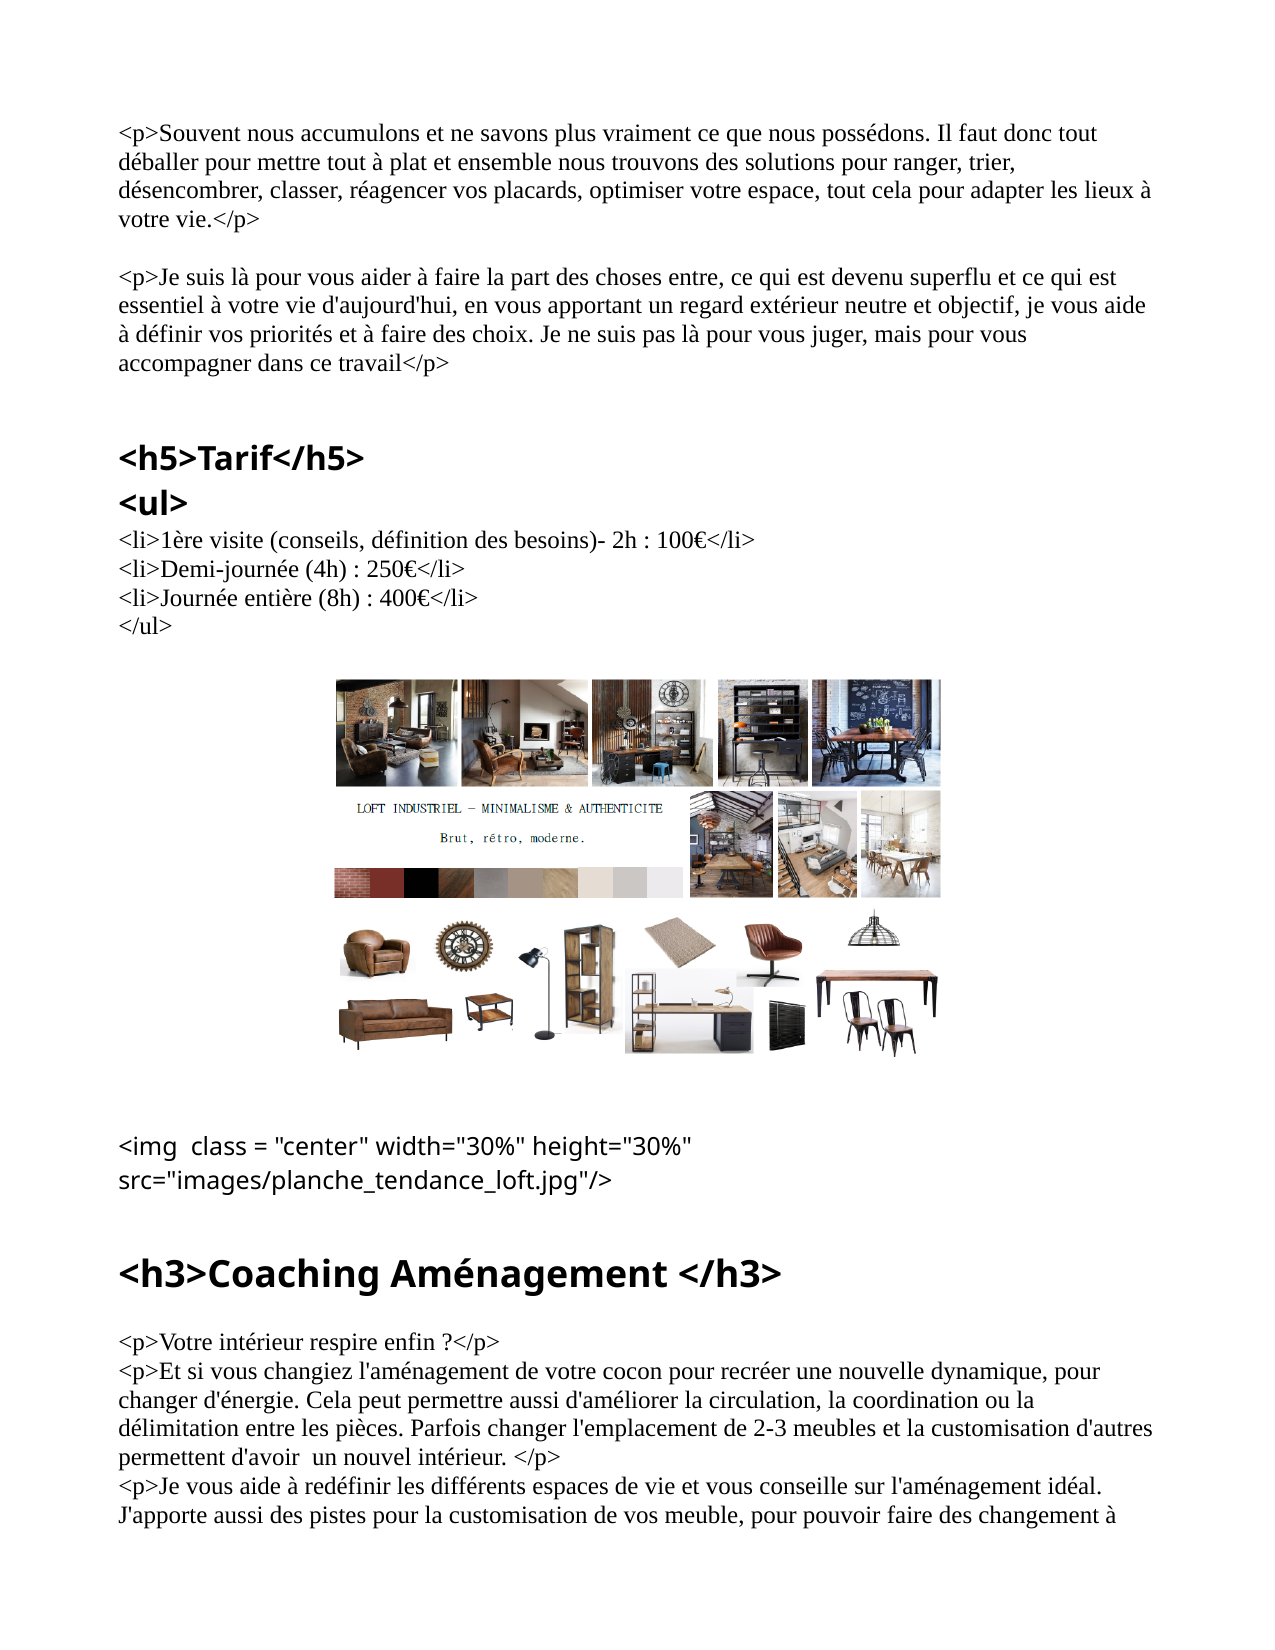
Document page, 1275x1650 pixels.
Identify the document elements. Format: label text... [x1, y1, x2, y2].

text <li>Demi-journée (4h) : 250€</li> [118, 554, 1157, 583]
text <li>Journée entière (8h) : 400€</li> [118, 583, 1157, 611]
picture [323, 668, 952, 1057]
text <h5>Tarif</h5> [118, 434, 1157, 480]
text <p>Votre intérieur respire enfin ?</p> <p>Et si vous changiez l'aménagement de votre cocon pour recréer une nouvelle dynamique, pour changer d'énergie. Cela peut permettre aussi d'améliorer la circulation, la coordination ou la délimitation entre les pièces. Parfois changer l'emplacement de 2-3 meubles et la customisation d'autres permettent d'avoir un nouvel intérieur. </p> <p>Je vous aide à redéfinir les différents espaces de vie et vous conseille sur l'aménagement idéal. [118, 1327, 1157, 1500]
text J'apporte aussi des pistes pour la customisation de vos meuble, pour pouvoir faire des changement à [118, 1500, 1157, 1528]
text <p>Je suis là pour vous aider à faire la part des choses entre, ce qui est devenu superflu et ce qui est essentiel à votre vie d'aujourd'hui, en vous apportant un regard extérieur neutre et objectif, je vous aide à définir vos priorités et à faire des choix. Je ne suis pas là pour vous juger, mais pour vous accompagner dans ce travail</p> [118, 262, 1157, 377]
text </ul> [118, 611, 1157, 640]
text <li>1ère visite (conseils, définition des besoins)- 2h : 100€</li> [118, 525, 1157, 554]
text <img class = "center" width="30%" height="30%" src="images/planche_tendance_loft.jpg"/> [118, 1128, 1157, 1196]
text <h3>Coaching Aménagement </h3> [118, 1247, 1157, 1298]
text <p>Souvent nous accumulons et ne savons plus vraiment ce que nous possédons. Il faut donc tout déballer pour mettre tout à plat et ensemble nous trouvons des solutions pour ranger, trier, désencombrer, classer, réagencer vos placards, optimiser votre espace, tout cela pour adapter les lieux à votre vie.</p> [118, 118, 1157, 233]
text <ul> [118, 480, 1157, 525]
